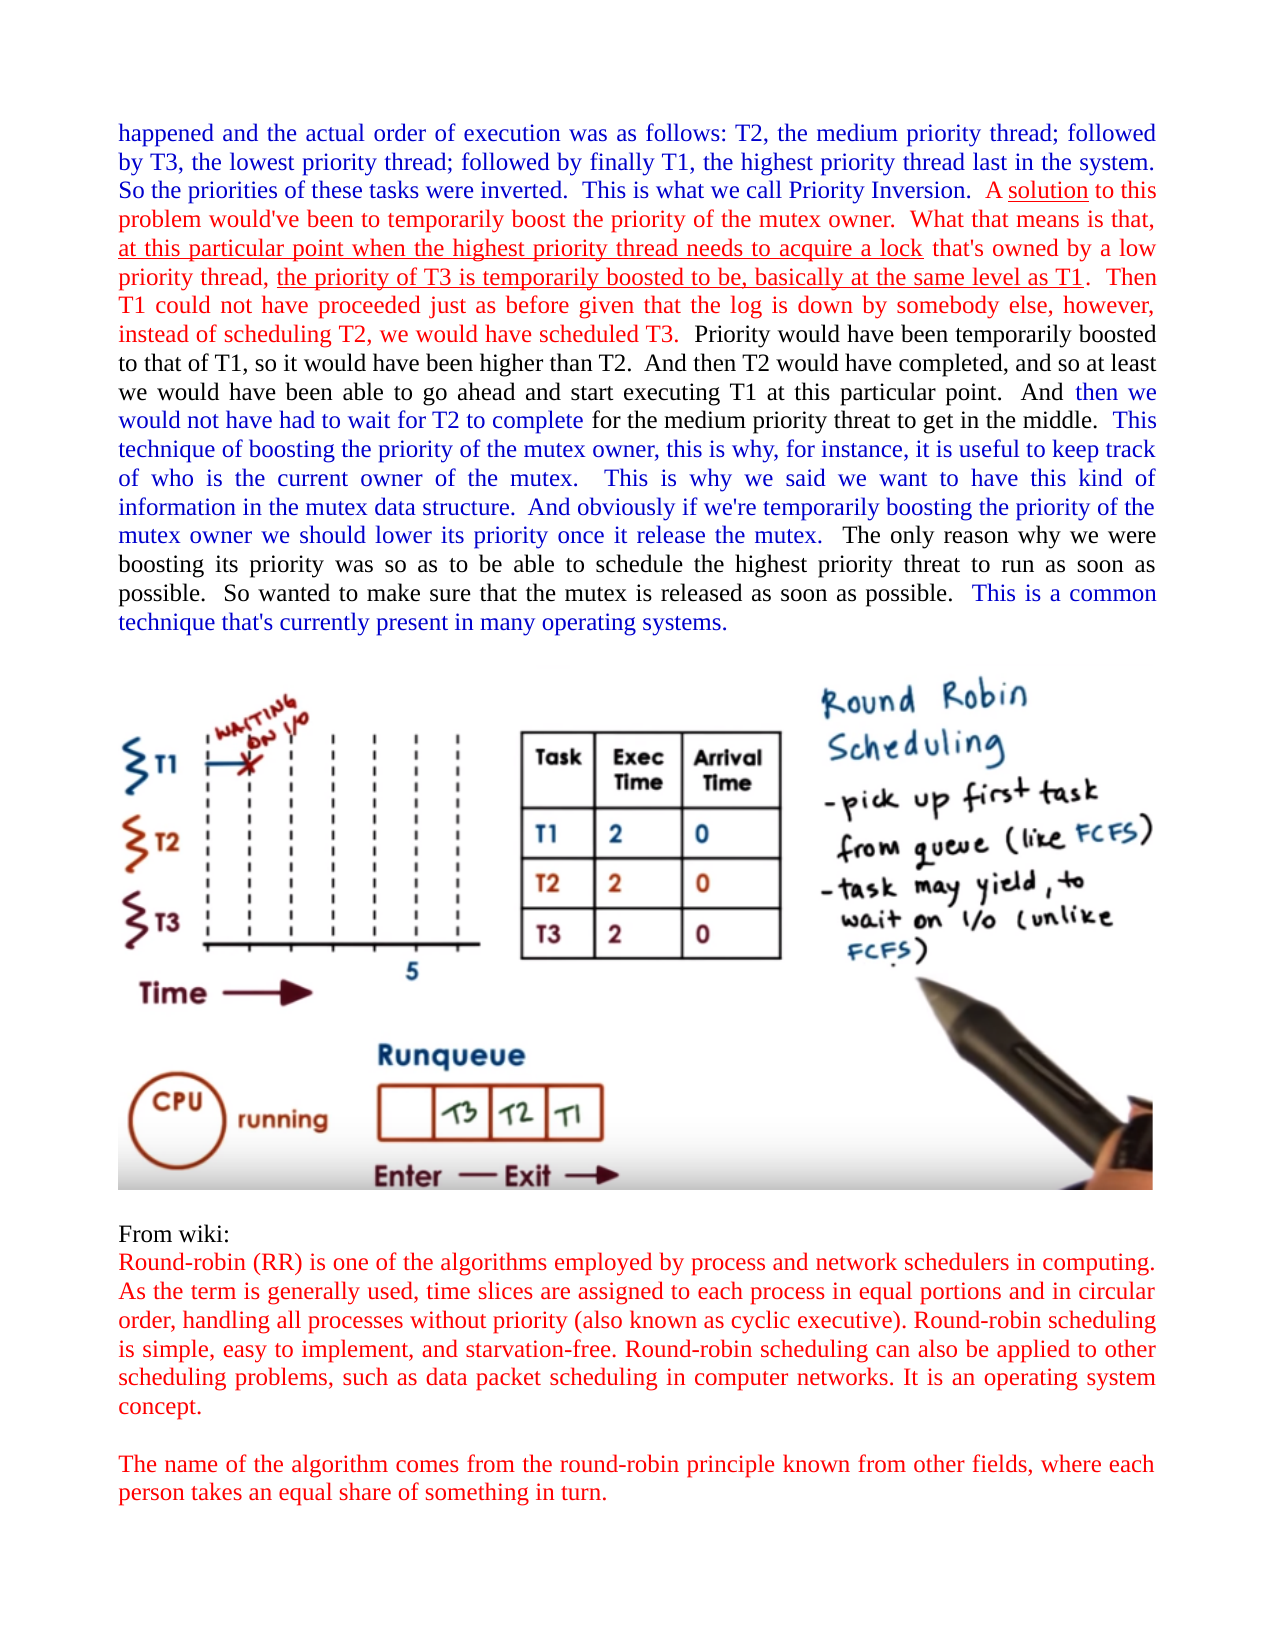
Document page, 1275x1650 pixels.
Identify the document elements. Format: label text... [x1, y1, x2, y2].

text The name of the algorithm comes from the round-robin principle known from other fields, where each person takes an equal share of something in turn. [118, 1449, 1157, 1506]
text Round-robin (RR) is one of the algorithms employed by process and network schedulers in computing. As the term is generally used, time slices are assigned to each process in equal portions and in circular order, handling all processes without priority (also known as cyclic executive). Round-robin scheduling is simple, easy to implement, and starvation-free. Round-robin scheduling can also be applied to other scheduling problems, such as data packet scheduling in computer networks. It is an operating system concept. [118, 1247, 1157, 1420]
text happened and the actual order of execution was as follows: T2, the medium priority thread; followed by T3, the lowest priority thread; followed by finally T1, the highest priority thread last in the system. So the priorities of these tasks were inverted. This is what we call Priority Inversion. A solution to this problem would've been to temporarily boost the priority of the mutex owner. What that means is that, at this particular point when the highest priority thread needs to acquire a lock that's owned by a low priority thread, the priority of T3 is temporarily boosted to be, basically at the same level as T1. Then T1 could not have proceeded just as before given that the log is down by somebody else, however, instead of scheduling T2, we would have scheduled T3. Priority would have been temporarily boosted to that of T1, so it would have been higher than T2. And then T2 would have completed, and so at least we would have been able to go ahead and start executing T1 at this particular point. And then we would not have had to wait for T2 to complete for the medium priority threat to get in the middle. This technique of boosting the priority of the mutex owner, this is why, for instance, it is useful to keep track of who is the current owner of the mutex. This is why we said we want to have this kind of information in the mutex data structure. And obviously if we're temporarily boosting the priority of the mutex owner we should lower its priority once it release the mutex. The only reason why we were boosting its priority was so as to be able to schedule the highest priority threat to run as soon as possible. So wanted to make sure that the mutex is released as soon as possible. This is a common technique that's currently present in many operating systems. [118, 118, 1157, 636]
picture [118, 664, 1157, 1190]
text From wiki: [118, 1219, 1157, 1247]
